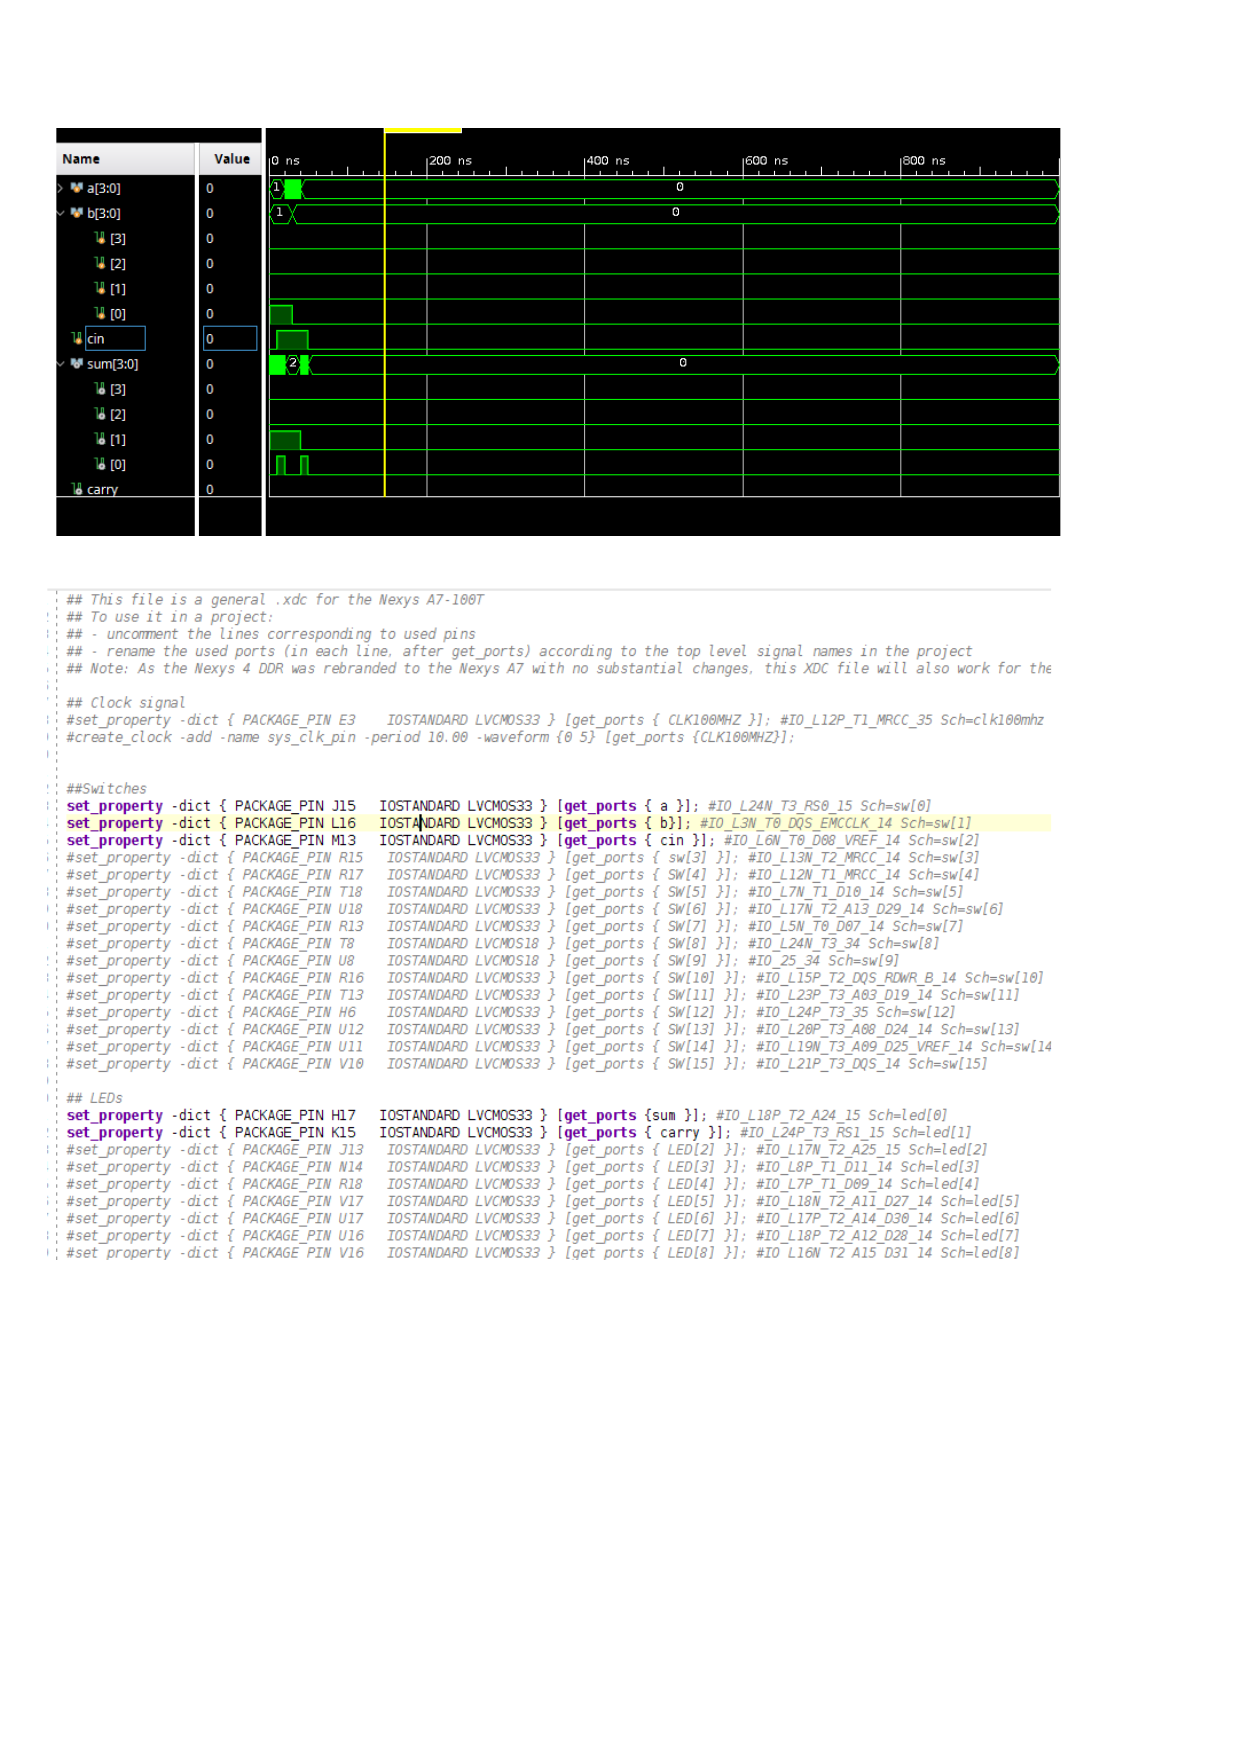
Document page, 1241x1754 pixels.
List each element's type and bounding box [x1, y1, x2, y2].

picture [47, 584, 1052, 1260]
picture [56, 128, 1061, 536]
